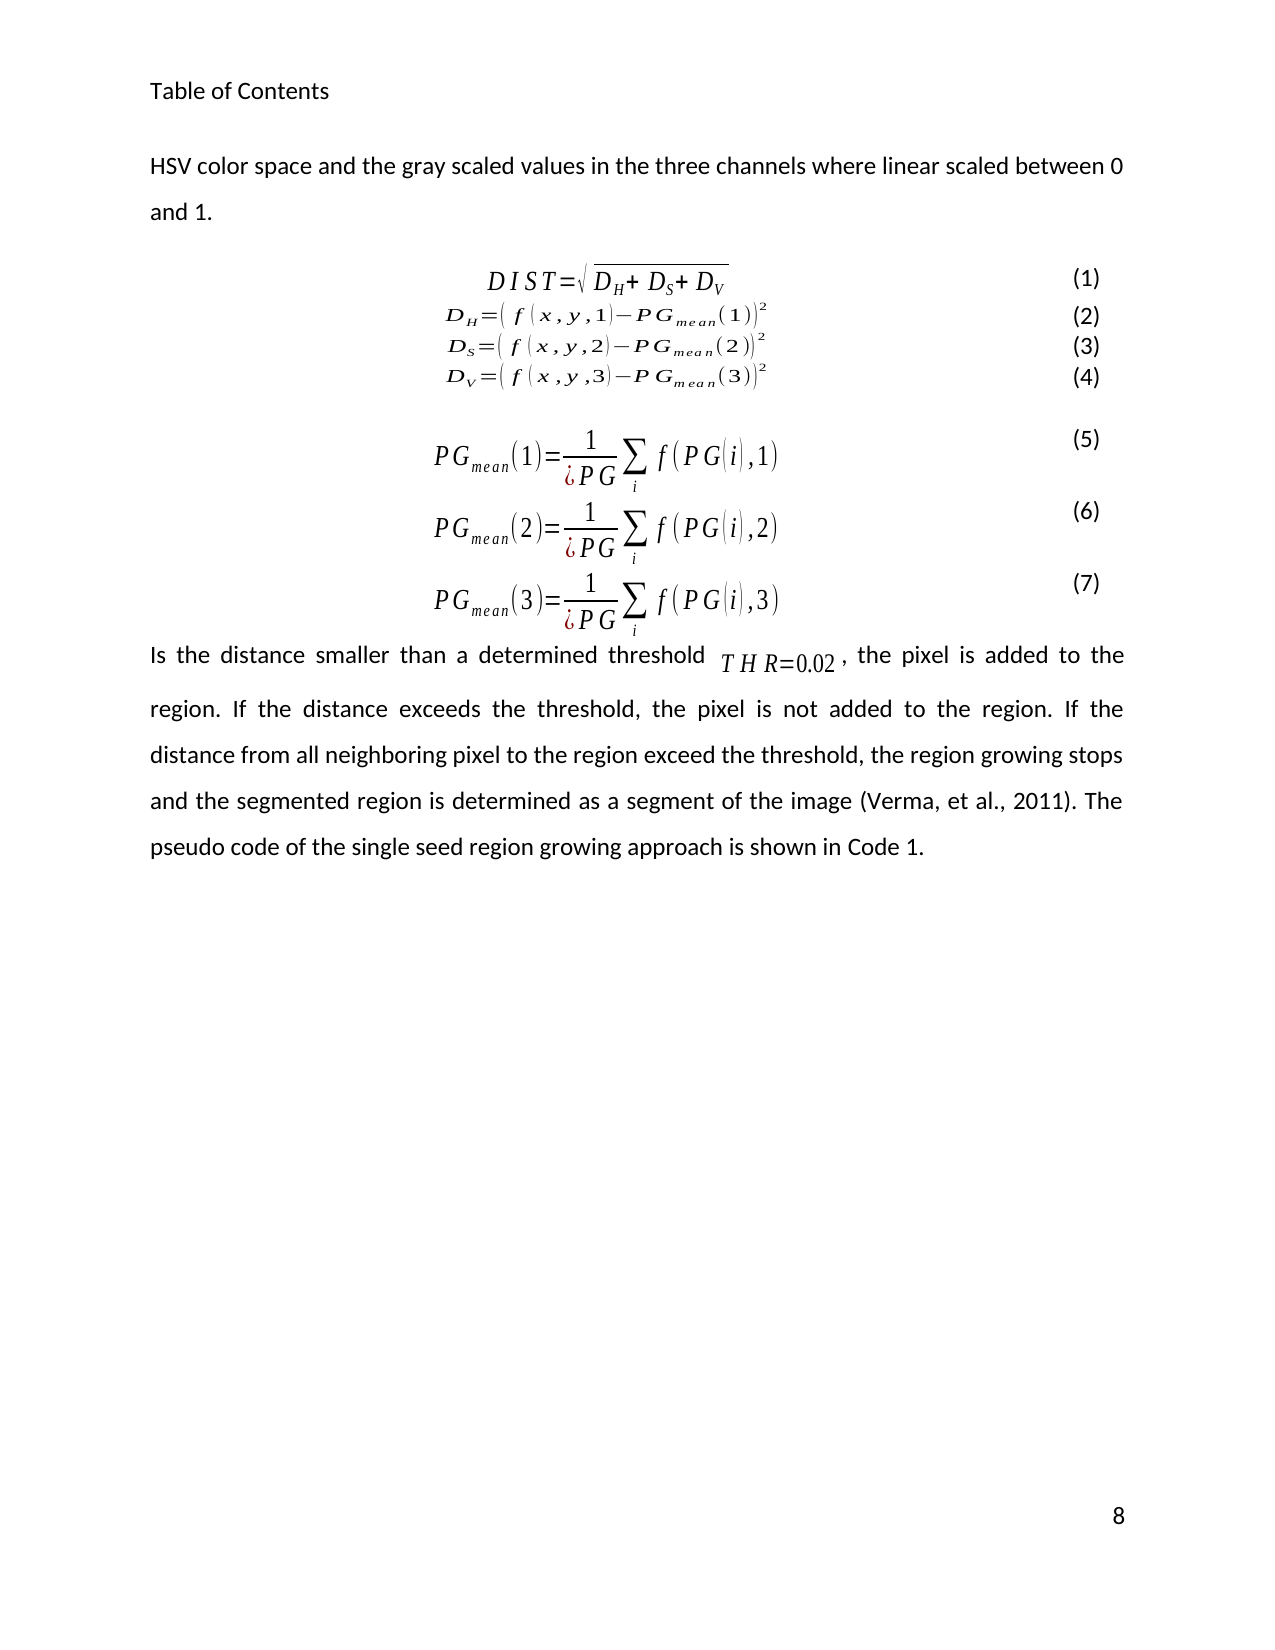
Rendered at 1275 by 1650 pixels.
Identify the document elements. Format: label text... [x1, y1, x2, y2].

text Is the distance smaller than a determined threshold, the pixel is added to the region. If the distance exceeds the threshold, the pixel is not added to the region. If the distance from all neighboring pixel to the region exceed the threshold, the region growing stops and the segmented region is determined as a segment of the image (Verma, et al., 2011). The pseudo code of the single seed region growing approach is shown in Code 1. [150, 639, 1125, 861]
table_cell (3) [1061, 330, 1147, 361]
text For background segmentation and feature extraction from electronic component color segments, a region growing approach is used for region segmentation. The region growing approach is a pixel based image segmentation method since it involves the selection of initial seed pixel. The region growing algorithm examines neighboring pixel of a region or the initial seed pixel and determines if the neighboring pixel should be added to the region (Wikipedia, 2014). The first step is the selection of seed point. The seed point selection is depending on the segmentation goal and based on user criterion. The seed point selection is specified for the specific methods in Segment based feature extraction for Segment based feature extraction and Color based PCB surface detection Color based PCB surface detection. The seed pixel is the first region, from which neighboring pixel are added to grow the region iterative depending on a region membership criterion. In this approach the region growing segmentation is used to segment color images. The criterion to add adjacent pixel to the region pixel is the Euclidian distance between the color of the adjacent pixel and the mean color value of the region. Before segmentation, the image was converted from RGB color space to HSV color space and the gray scaled values in the three channels where linear scaled between 0 and 1. [150, 150, 1125, 226]
table_cell (4) [1061, 361, 1147, 424]
table_cell (2) [1061, 300, 1147, 330]
table_cell [150, 361, 1061, 424]
table_cell [150, 424, 1061, 496]
table_cell [150, 496, 1061, 567]
table_cell [150, 330, 1061, 361]
table_cell [150, 300, 1061, 330]
table_cell (6) [1061, 496, 1147, 567]
table_cell (7) [1061, 568, 1147, 639]
table_header [150, 262, 1061, 300]
table_cell (5) [1061, 424, 1147, 496]
table_cell [150, 568, 1061, 639]
table_header (1) [1061, 262, 1147, 300]
